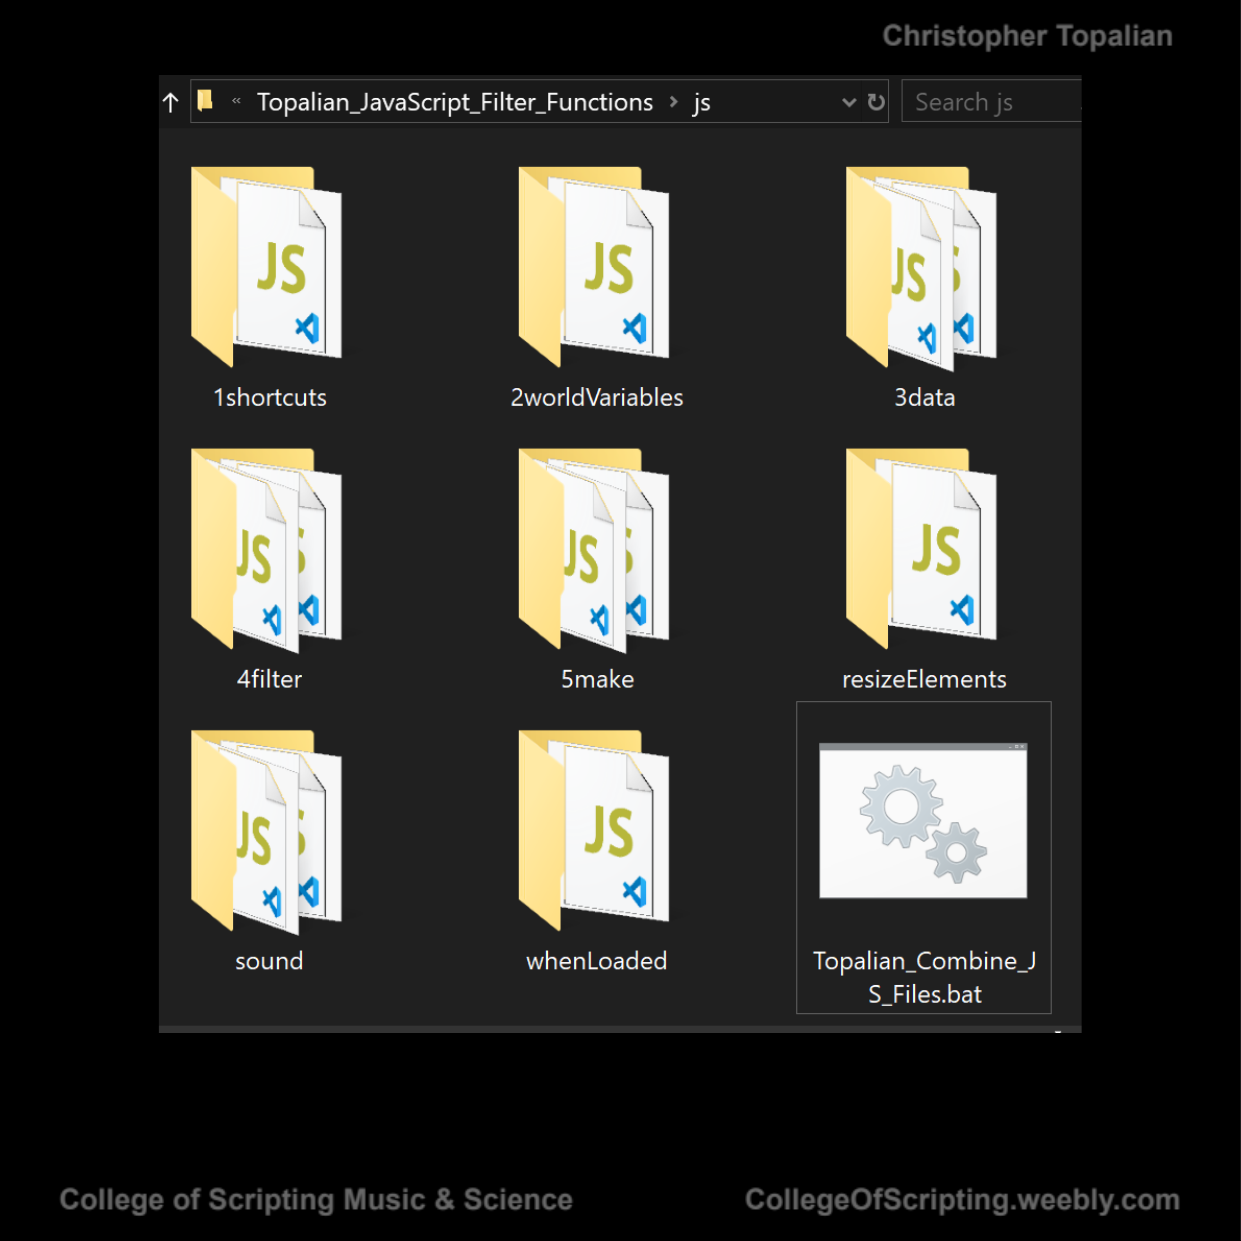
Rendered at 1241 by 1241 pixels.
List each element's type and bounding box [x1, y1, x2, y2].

picture [158, 75, 1082, 1033]
